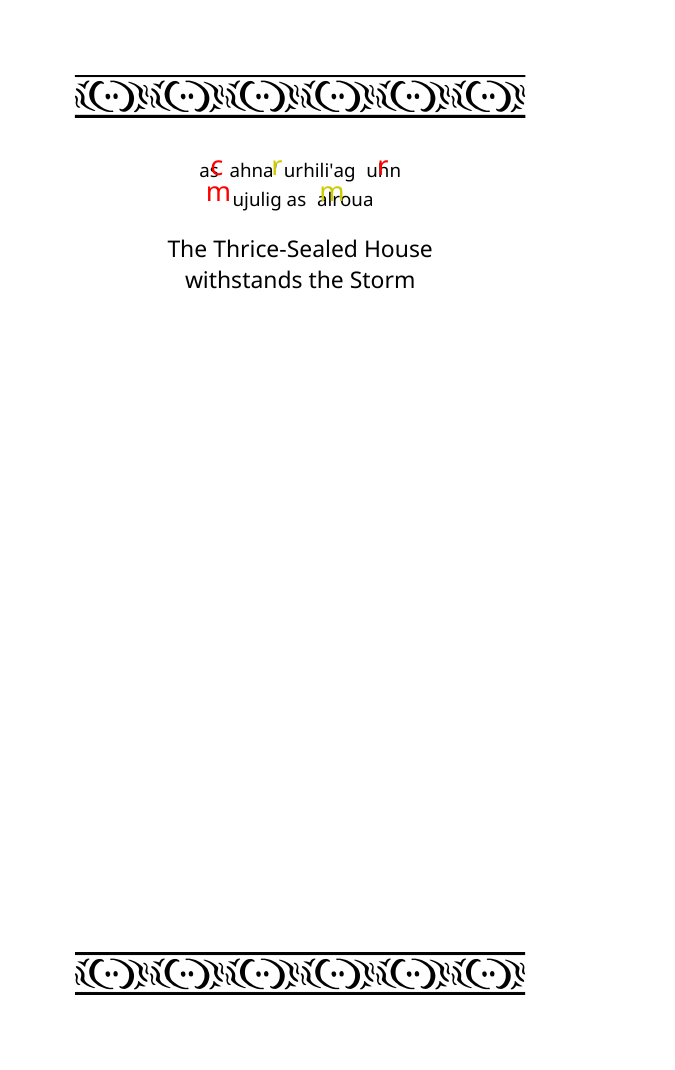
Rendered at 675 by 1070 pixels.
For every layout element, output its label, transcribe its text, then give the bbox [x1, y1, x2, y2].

text The Thrice-Sealed House [75, 233, 525, 264]
picture [75, 952, 525, 995]
text withstands the Storm [75, 264, 525, 295]
picture [74, 75, 526, 118]
text ujulig as alroua [75, 186, 525, 212]
text as ahna' urhili'ag uhn [75, 157, 525, 183]
